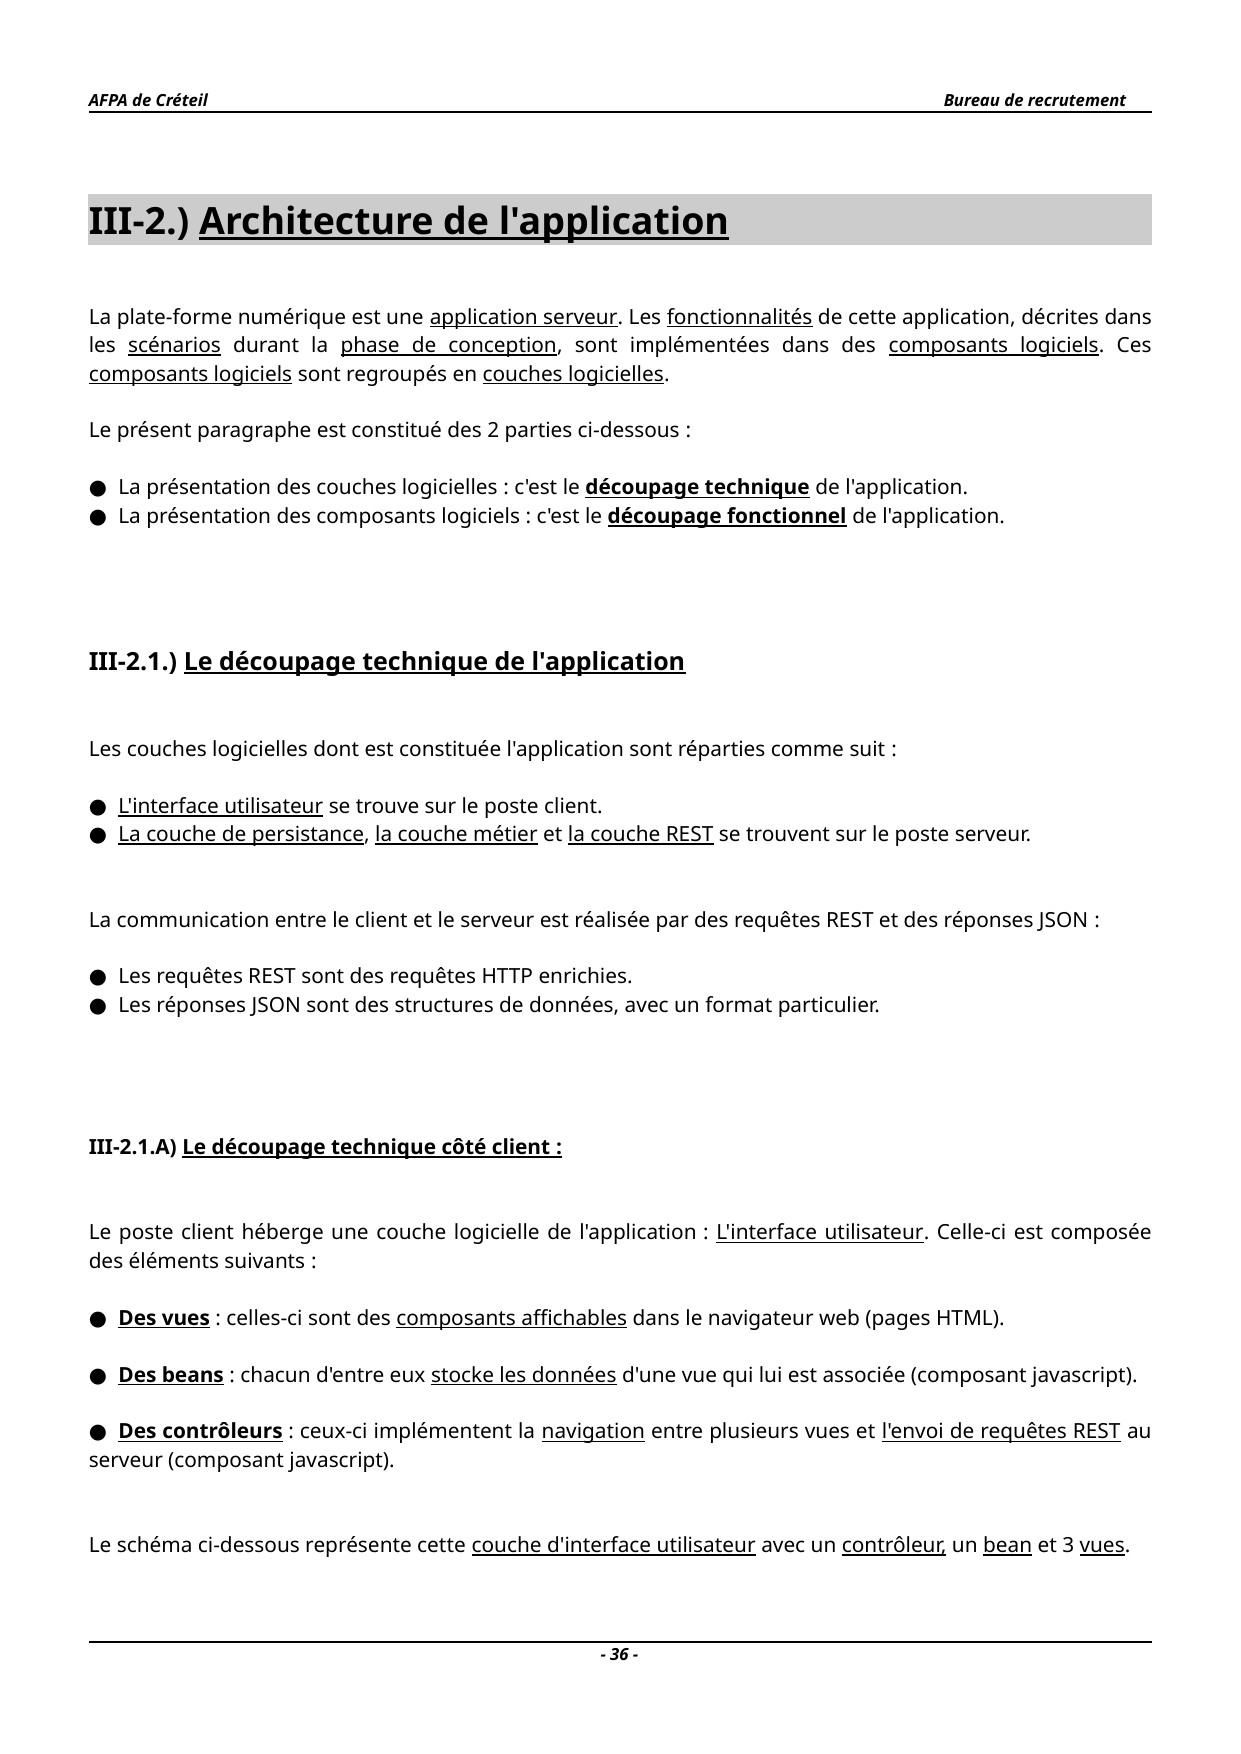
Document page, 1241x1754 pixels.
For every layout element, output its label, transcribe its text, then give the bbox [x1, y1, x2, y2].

text Le présent paragraphe est constitué des 2 parties ci-dessous : [88, 416, 1152, 444]
text Le schéma ci-dessous représente cette couche d'interface utilisateur avec un contrôleur, un bean et 3 vues. [88, 1530, 1152, 1559]
text III-2.1.A) Le découpage technique côté client : [88, 1132, 1152, 1161]
text Les couches logicielles dont est constituée l'application sont réparties comme suit : [88, 734, 1152, 762]
text ● La couche de persistance, la couche métier et la couche REST se trouvent sur le poste serveur. [88, 819, 1152, 848]
text ● Des vues : celles-ci sont des composants affichables dans le navigateur web (pages HTML). [88, 1303, 1152, 1331]
text ● Les requêtes REST sont des requêtes HTTP enrichies. [88, 962, 1152, 990]
text ● Des beans : chacun d'entre eux stocke les données d'une vue qui lui est associée (composant javascript). [88, 1360, 1152, 1388]
text ● La présentation des composants logiciels : c'est le découpage fonctionnel de l'application. [88, 501, 1152, 529]
text Le poste client héberge une couche logicielle de l'application : L'interface utilisateur. Celle-ci est composée des éléments suivants : [88, 1217, 1152, 1274]
text ● La présentation des couches logicielles : c'est le découpage technique de l'application. [88, 472, 1152, 501]
text ● Des contrôleurs : ceux-ci implémentent la navigation entre plusieurs vues et l'envoi de requêtes REST au serveur (composant javascript). [88, 1417, 1152, 1473]
text La plate-forme numérique est une application serveur. Les fonctionnalités de cette application, décrites dans les scénarios durant la phase de conception, sont implémentées dans des composants logiciels. Ces composants logiciels sont regroupés en couches logicielles. [88, 302, 1152, 387]
text III-2.1.) Le découpage technique de l'application [88, 643, 1152, 677]
text La communication entre le client et le serveur est réalisée par des requêtes REST et des réponses JSON : [88, 905, 1152, 933]
text III-2.) Architecture de l'application [88, 194, 1152, 245]
text ● L'interface utilisateur se trouve sur le poste client. [88, 791, 1152, 819]
text ● Les réponses JSON sont des structures de données, avec un format particulier. [88, 990, 1152, 1018]
